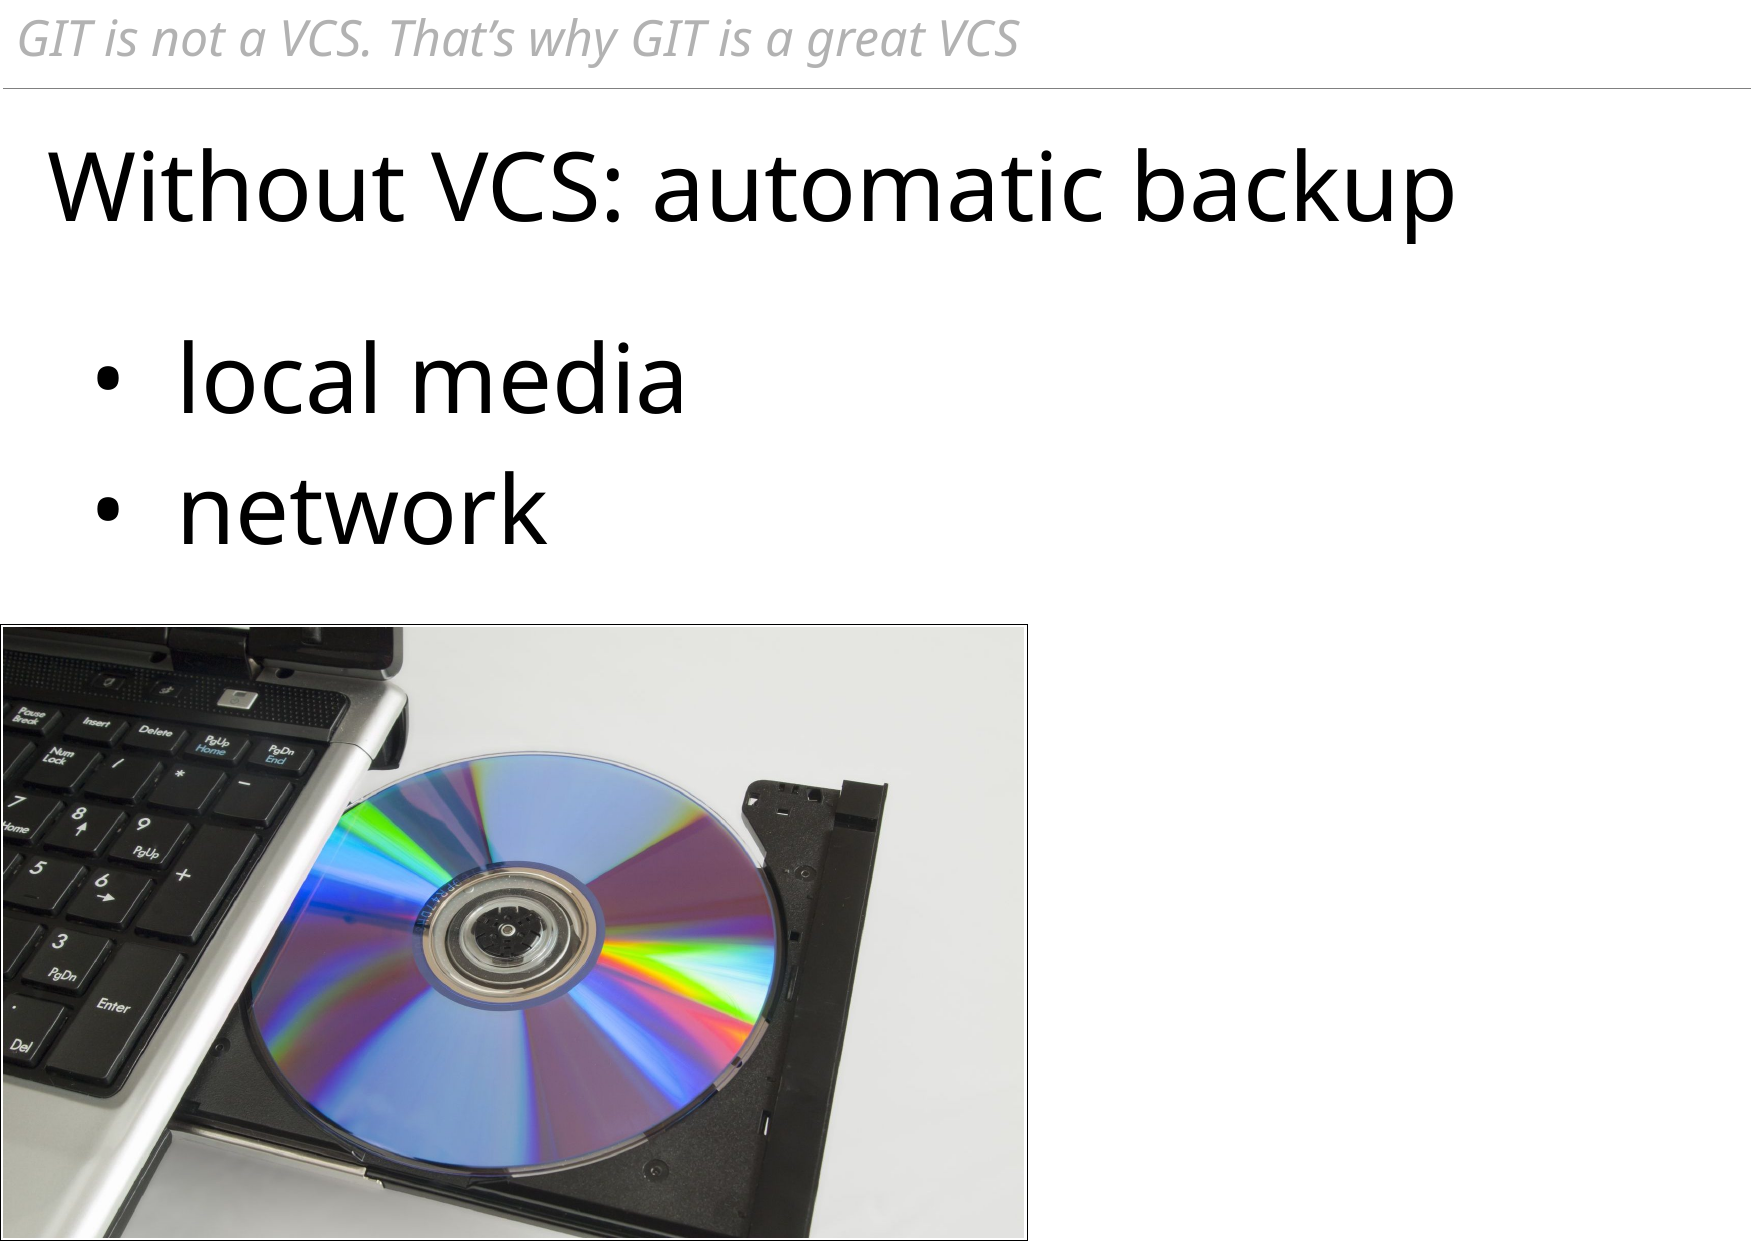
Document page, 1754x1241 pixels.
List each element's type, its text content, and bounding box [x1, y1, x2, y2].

text • network [3, 442, 1751, 572]
text Without VCS: automatic backup [3, 118, 1751, 249]
picture [3, 627, 1024, 1238]
text • local media [3, 311, 1751, 442]
